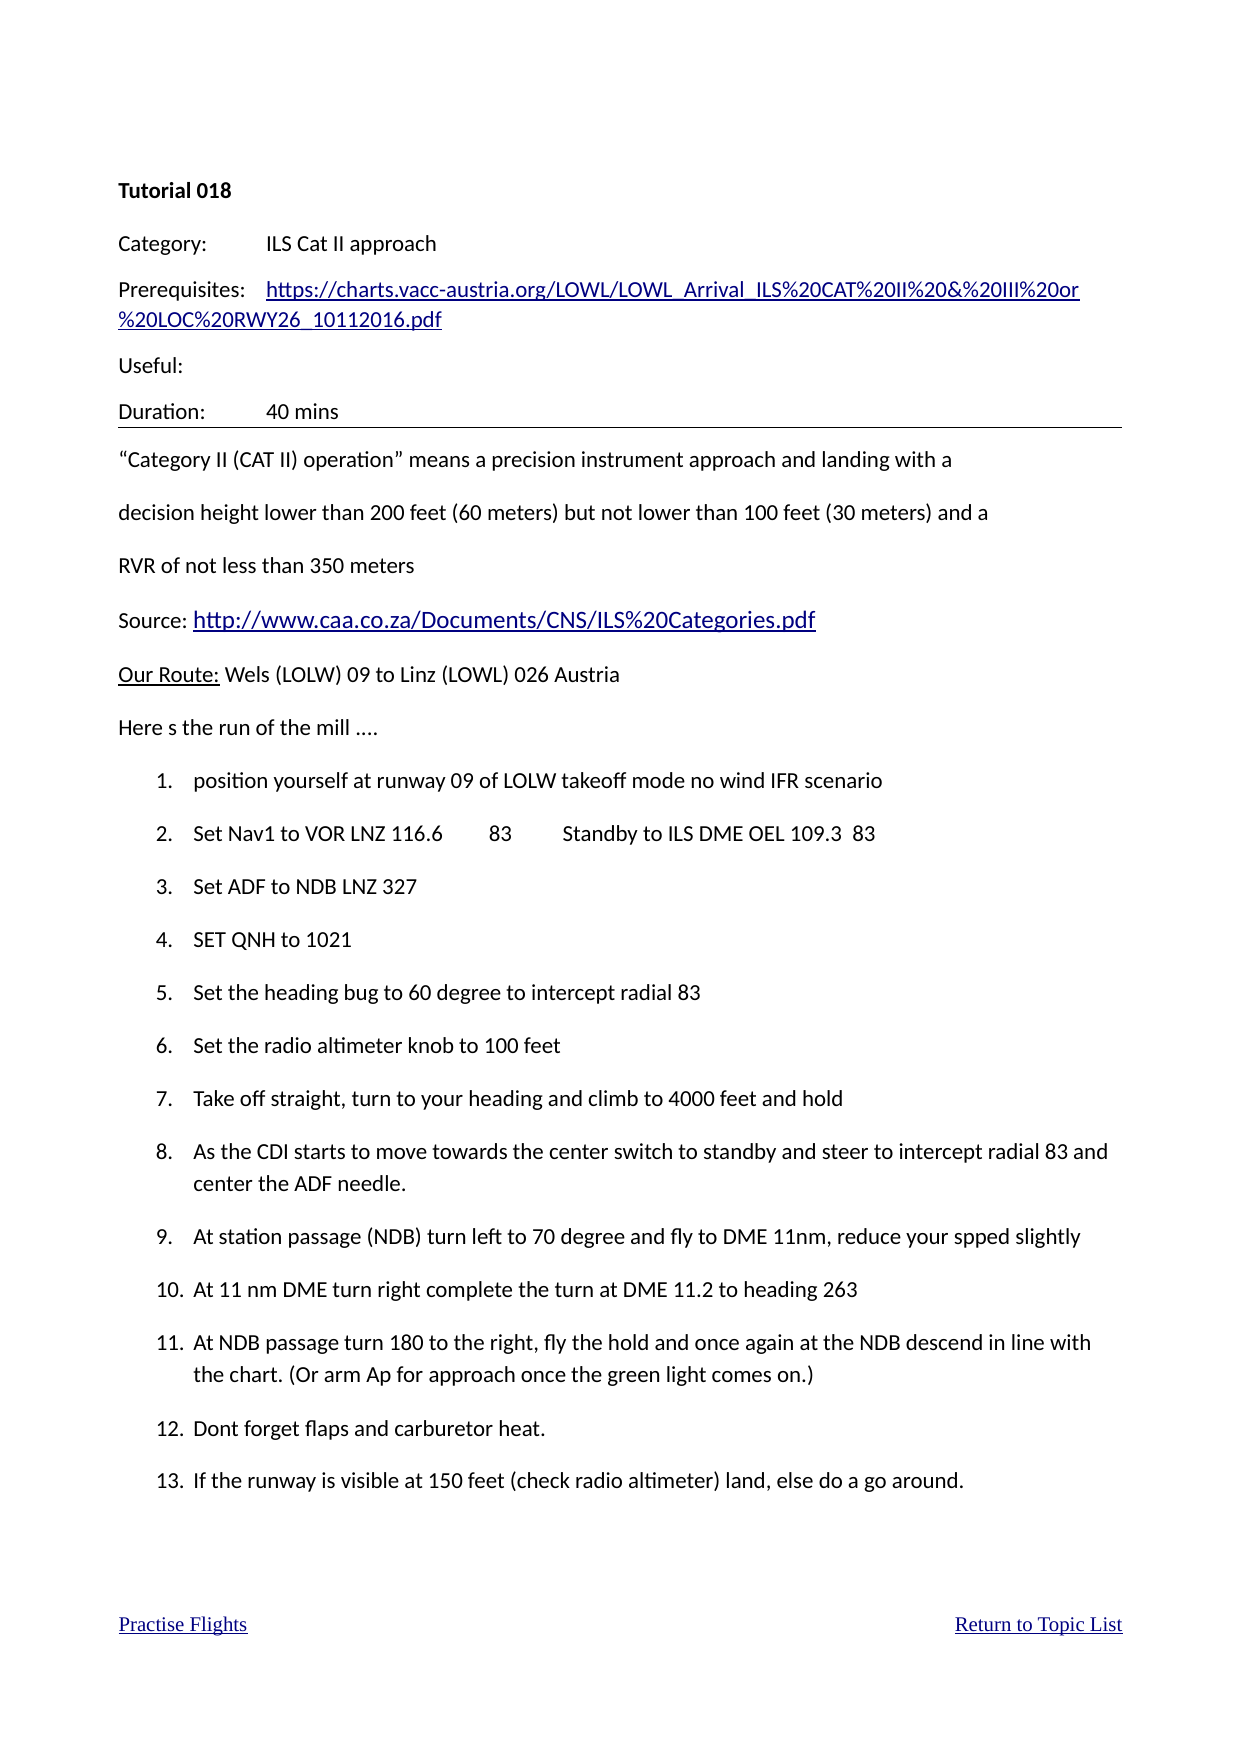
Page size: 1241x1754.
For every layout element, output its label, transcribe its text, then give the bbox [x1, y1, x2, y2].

text Duration: 40 mins [118, 397, 1122, 427]
list At NDB passage turn 180 to the right, fly the hold and once again at the NDB descend in line with the chart. (Or arm Ap for approach once the green light comes on.) [156, 1328, 1122, 1389]
text Useful: [118, 351, 1122, 379]
text Tutorial 018 [118, 176, 1122, 204]
list As the CDI starts to move towards the center switch to standby and steer to intercept radial 83 and center the ADF needle. [156, 1137, 1122, 1197]
list At 11 nm DME turn right complete the turn at DME 11.2 to heading 263 [156, 1275, 1122, 1303]
text Here s the run of the mill .... [118, 713, 1122, 741]
list Set the radio altimeter knob to 100 feet [156, 1031, 1122, 1059]
list If the runway is visible at 150 feet (check radio altimeter) land, else do a go around. [156, 1467, 1122, 1495]
list Set ADF to NDB LNZ 327 [156, 872, 1122, 900]
list At station passage (NDB) turn left to 70 degree and fly to DME 11nm, reduce your spped slightly [156, 1222, 1122, 1250]
list Take off straight, turn to your heading and climb to 4000 feet and hold [156, 1084, 1122, 1112]
list SET QNH to 1021 [156, 925, 1122, 953]
list Dont forget flaps and carburetor heat. [156, 1414, 1122, 1442]
text decision height lower than 200 feet (60 meters) but not lower than 100 feet (30 meters) and a [118, 498, 1122, 526]
list Set the heading bug to 60 degree to intercept radial 83 [156, 978, 1122, 1006]
text Our Route: Wels (LOLW) 09 to Linz (LOWL) 026 Austria [118, 660, 1122, 688]
text Prerequisites: https://charts.vacc-austria.org/LOWL/LOWL_Arrival_ILS%20CAT%20II%20&%20III%20or%20LOC%20RWY26_10112016.pdf [118, 275, 1122, 333]
text “Category II (CAT II) operation” means a precision instrument approach and landing with a [118, 445, 1122, 473]
text RVR of not less than 350 meters [118, 551, 1122, 579]
list Set Nav1 to VOR LNZ 116.6 83 Standby to ILS DME OEL 109.3 83 [156, 819, 1122, 847]
text Category: ILS Cat II approach [118, 229, 1122, 257]
list position yourself at runway 09 of LOLW takeoff mode no wind IFR scenario [156, 766, 1122, 794]
text Source: http://www.caa.co.za/Documents/CNS/ILS%20Categories.pdf [118, 604, 1122, 635]
